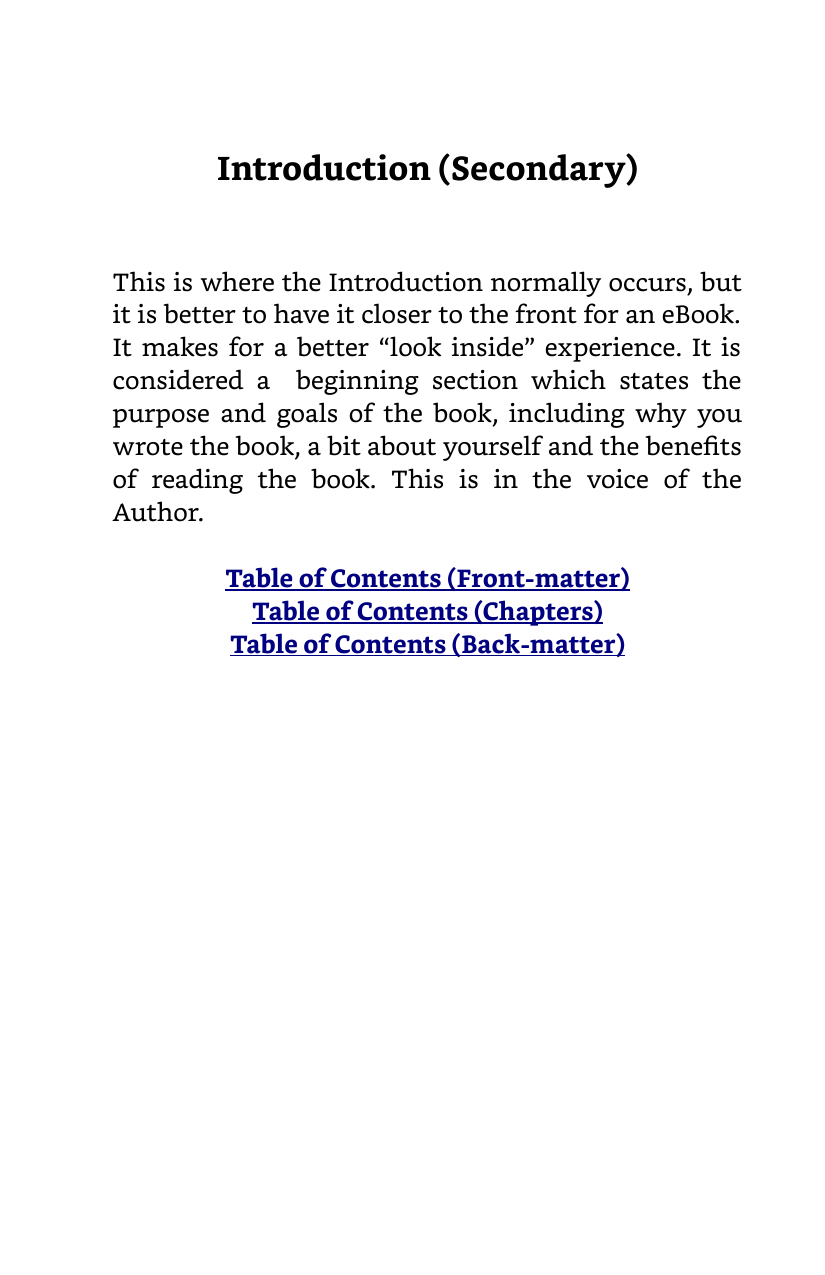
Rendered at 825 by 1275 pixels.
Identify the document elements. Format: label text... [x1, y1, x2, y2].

text Table of Contents (Back-matter) [112, 627, 742, 659]
text Table of Contents (Chapters) [112, 594, 742, 627]
subtitle Introduction (Secondary) [112, 146, 742, 189]
text Table of Contents (Front-matter) [112, 561, 742, 594]
text This is where the Introduction normally occurs, but it is better to have it closer to the front for an eBook. It makes for a better “look inside” experience. It is considered a beginning section which states the purpose and goals of the book, including why you wrote the book, a bit about yourself and the benefits of reading the book. This is in the voice of the Author. [112, 264, 742, 528]
